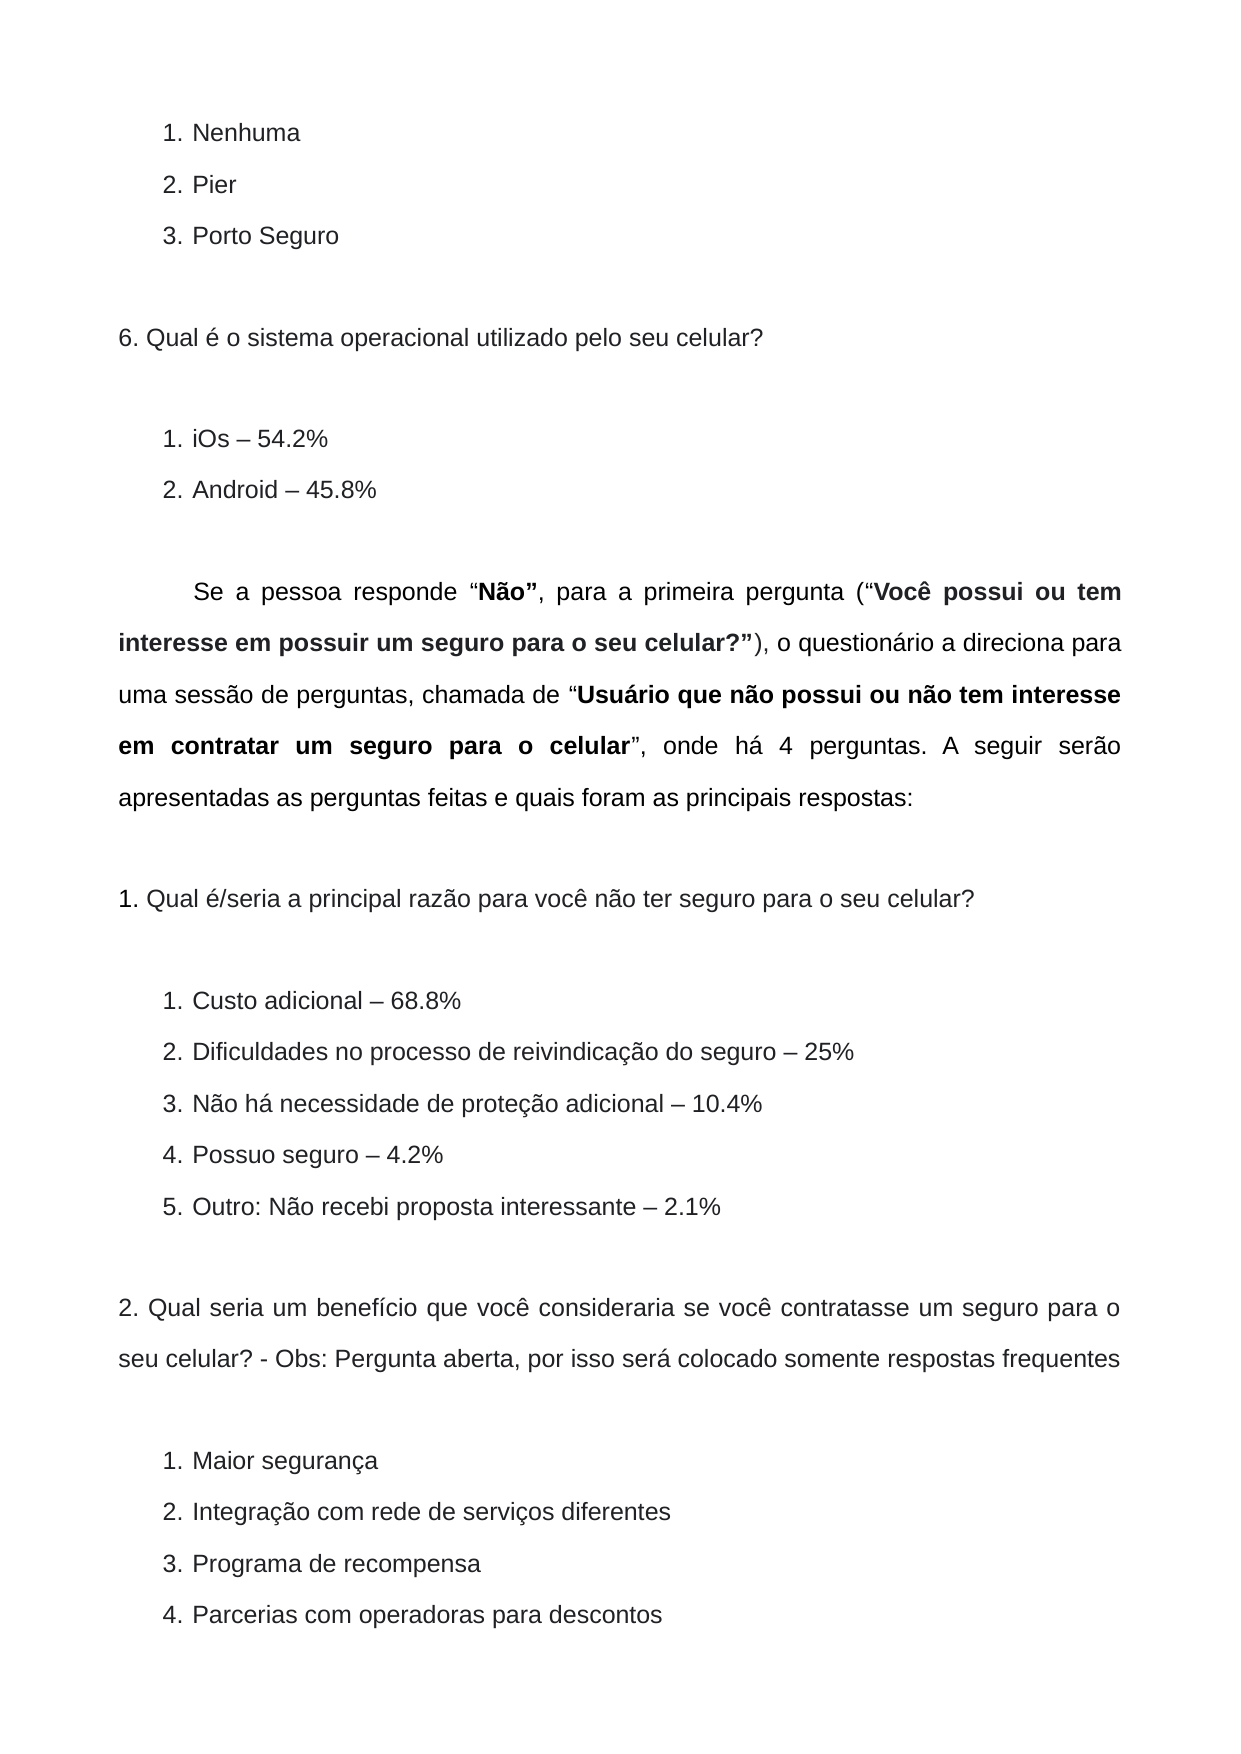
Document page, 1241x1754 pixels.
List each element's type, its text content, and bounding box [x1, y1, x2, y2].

list Maior segurança [162, 1446, 1122, 1474]
list Programa de recompensa [162, 1549, 1122, 1577]
list Custo adicional – 68.8% [162, 986, 1122, 1014]
list Integração com rede de serviços diferentes [162, 1497, 1122, 1526]
list Dificuldades no processo de reivindicação do seguro – 25% [162, 1037, 1122, 1066]
text Se a pessoa responde “Não”, para a primeira pergunta (“Você possui ou tem interesse em possuir um seguro para o seu celular?”), o questionário a direciona para uma sessão de perguntas, chamada de “Usuário que não possui ou não tem interesse em contratar um seguro para o celular”, onde há 4 perguntas. A seguir serão apresentadas as perguntas feitas e quais foram as principais respostas: [118, 577, 1122, 811]
list Não há necessidade de proteção adicional – 10.4% [162, 1088, 1122, 1117]
list Possuo seguro – 4.2% [162, 1140, 1122, 1169]
list Outro: Não recebi proposta interessante – 2.1% [162, 1191, 1122, 1220]
text 2. Qual seria um benefício que você consideraria se você contratasse um seguro para o seu celular? - Obs: Pergunta aberta, por isso será colocado somente respostas frequentes [118, 1293, 1122, 1373]
list Porto Seguro [162, 221, 1122, 250]
list Parcerias com operadoras para descontos [162, 1600, 1122, 1629]
list Pier [162, 169, 1122, 198]
text 6. Qual é o sistema operacional utilizado pelo seu celular? [118, 322, 1122, 351]
text 1. Qual é/seria a principal razão para você não ter seguro para o seu celular? [118, 884, 1122, 913]
list Nenhuma [162, 118, 1122, 147]
list iOs – 54.2% [162, 424, 1122, 453]
list Android – 45.8% [162, 475, 1122, 504]
